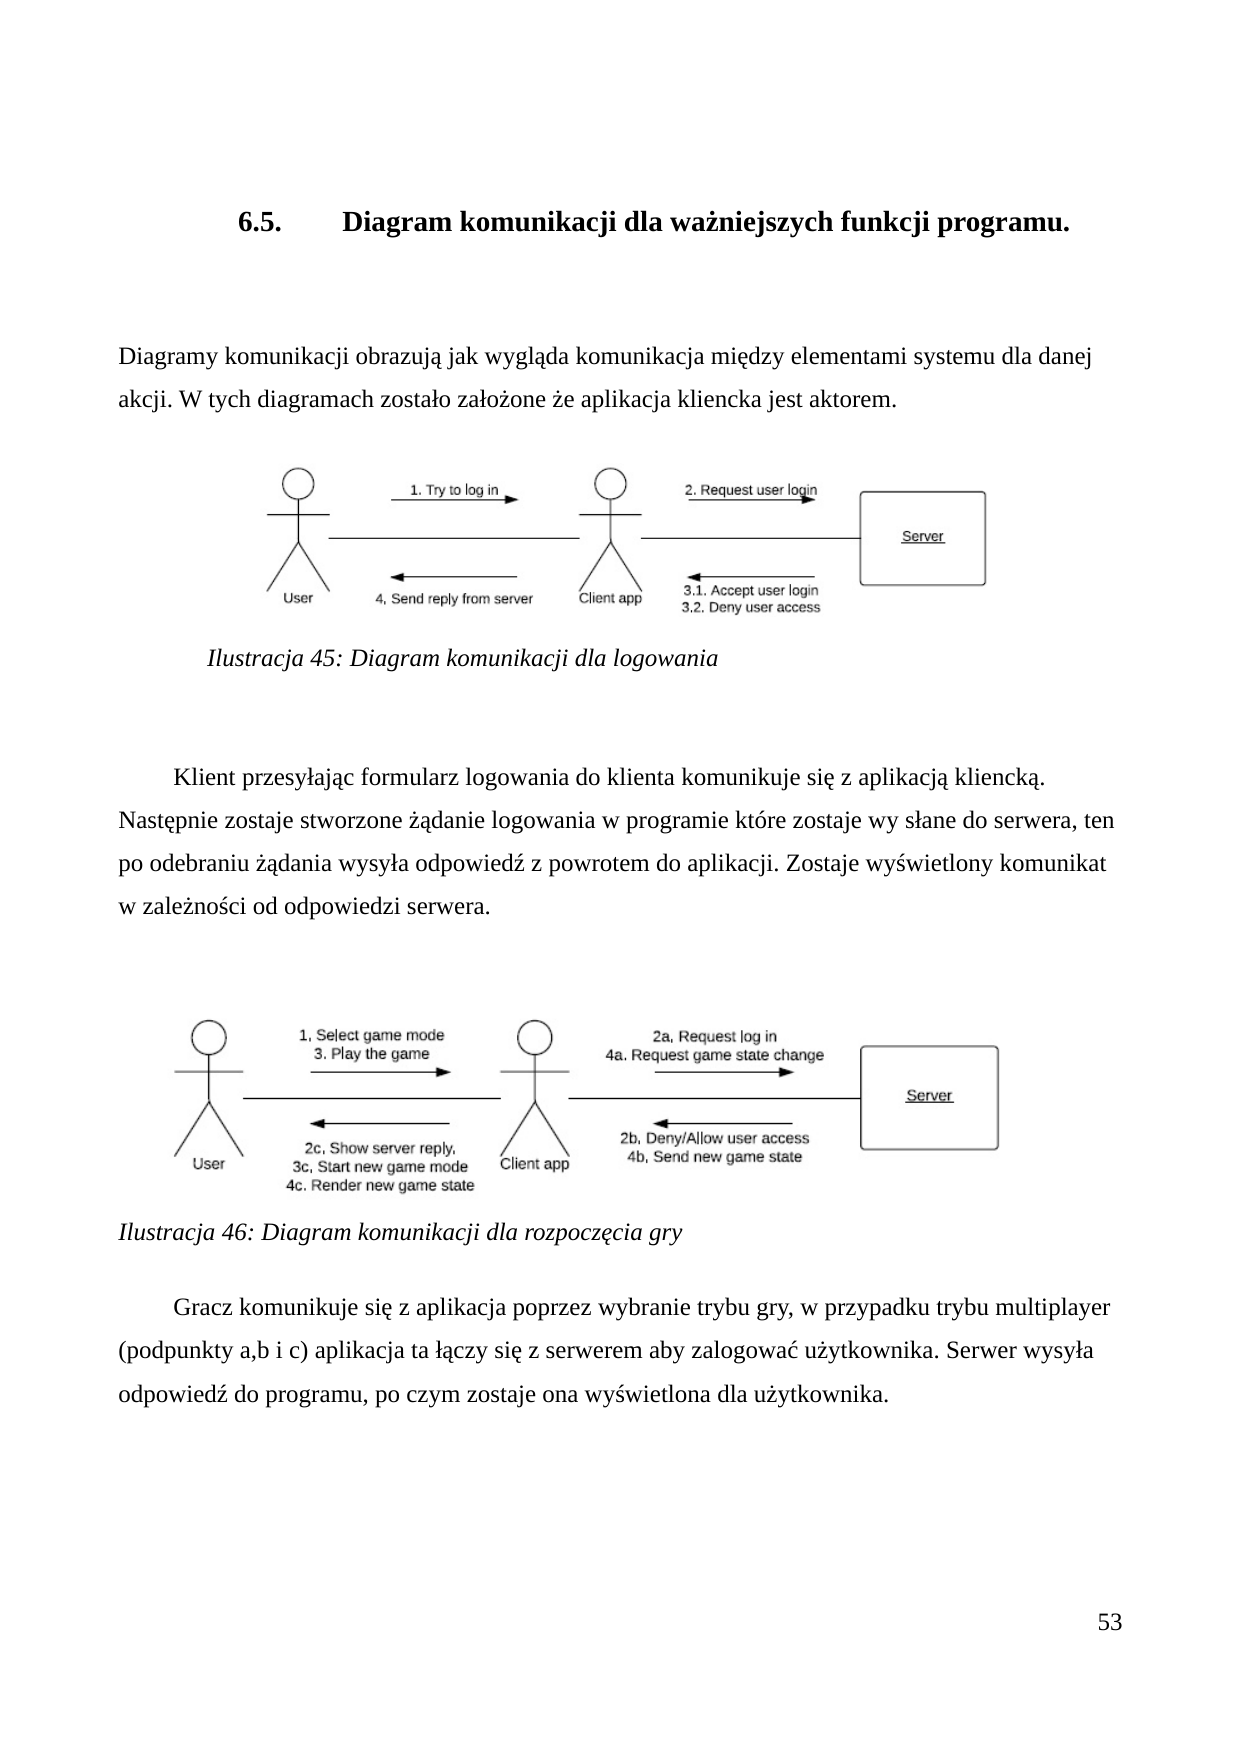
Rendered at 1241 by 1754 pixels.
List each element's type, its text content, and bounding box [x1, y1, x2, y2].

text Gracz komunikuje się z aplikacja poprzez wybranie trybu gry, w przypadku trybu multiplayer (podpunkty a,b i c) aplikacja ta łączy się z serwerem aby zalogować użytkownika. Serwer wysyła odpowiedź do programu, po czym zostaje ona wyświetlona dla użytkownika. [118, 1292, 1122, 1407]
picture [118, 989, 1038, 1217]
text Ilustracja 45: Diagram komunikacji dla logowania [207, 643, 1033, 672]
text Klient przesyłając formularz logowania do klienta komunikuje się z aplikacją kliencką. Następnie zostaje stworzone żądanie logowania w programie które zostaje wy słane do serwera, ten po odebraniu żądania wysyła odpowiedź z powrotem do aplikacji. Zostaje wyświetlony komunikat w zależności od odpowiedzi serwera. [118, 762, 1122, 920]
list Diagram komunikacji dla ważniejszych funkcji programu. [231, 204, 1122, 238]
text Diagramy komunikacji obrazują jak wygląda komunikacja między elementami systemu dla danej akcji. W tych diagramach zostało założone że aplikacja kliencka jest aktorem. [118, 341, 1122, 413]
text Ilustracja 46: Diagram komunikacji dla rozpoczęcia gry [118, 1217, 1037, 1246]
picture [206, 427, 1034, 643]
